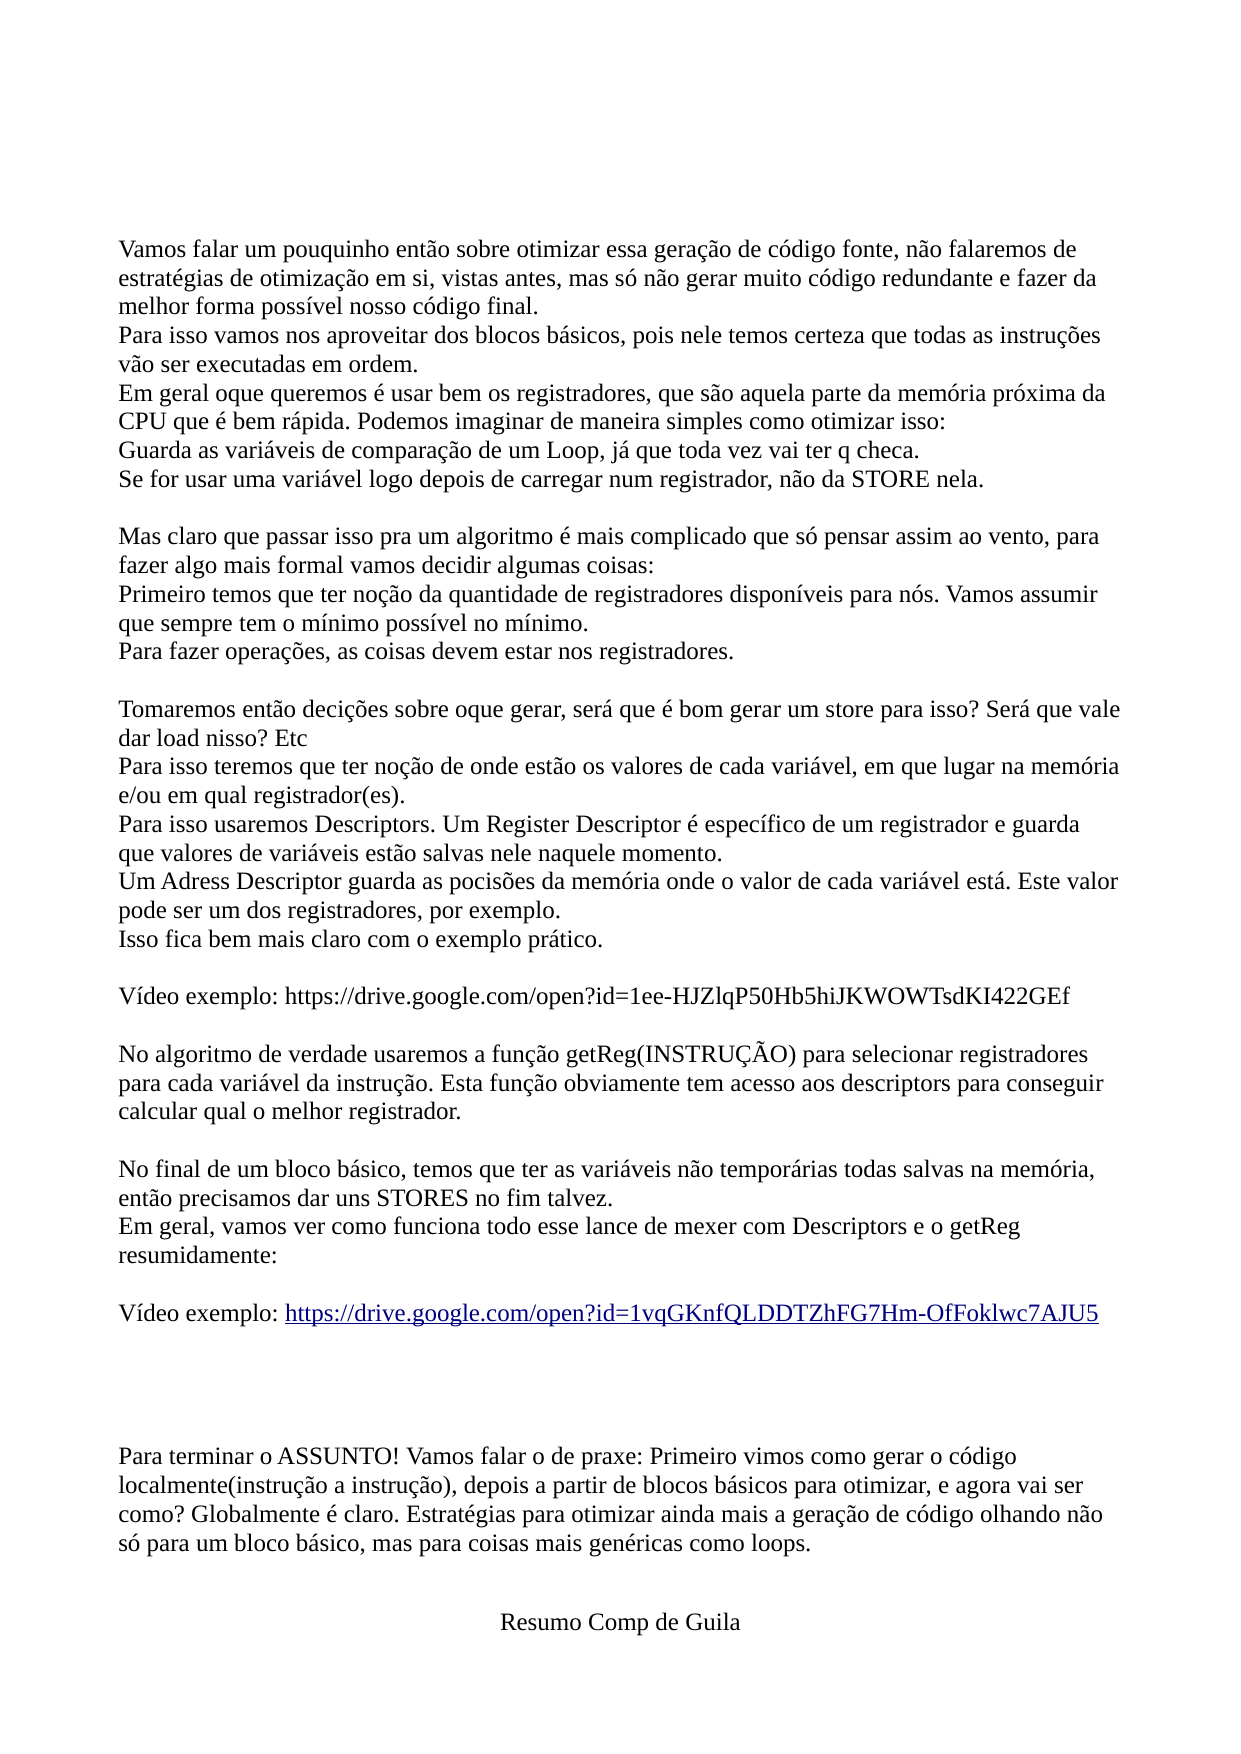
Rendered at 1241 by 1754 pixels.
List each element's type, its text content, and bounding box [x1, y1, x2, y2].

text Mas claro que passar isso pra um algoritmo é mais complicado que só pensar assim ao vento, para fazer algo mais formal vamos decidir algumas coisas: [118, 521, 1122, 579]
text Para fazer operações, as coisas devem estar nos registradores. [118, 636, 1122, 665]
text Para isso teremos que ter noção de onde estão os valores de cada variável, em que lugar na memória e/ou em qual registrador(es). [118, 751, 1122, 809]
text Para isso usaremos Descriptors. Um Register Descriptor é específico de um registrador e guarda que valores de variáveis estão salvas nele naquele momento. [118, 809, 1122, 866]
text Guarda as variáveis de comparação de um Loop, já que toda vez vai ter q checa. [118, 435, 1122, 464]
text Tomaremos então decições sobre oque gerar, será que é bom gerar um store para isso? Será que vale dar load nisso? Etc [118, 665, 1122, 751]
text Vídeo exemplo: https://drive.google.com/open?id=1ee-HJZlqP50Hb5hiJKWOWTsdKI422GEf [118, 981, 1122, 1010]
text No final de um bloco básico, temos que ter as variáveis não temporárias todas salvas na memória, então precisamos dar uns STORES no fim talvez. [118, 1154, 1122, 1211]
text Em geral oque queremos é usar bem os registradores, que são aquela parte da memória próxima da CPU que é bem rápida. Podemos imaginar de maneira simples como otimizar isso: [118, 378, 1122, 435]
text Vamos falar um pouquinho então sobre otimizar essa geração de código fonte, não falaremos de estratégias de otimização em si, vistas antes, mas só não gerar muito código redundante e fazer da melhor forma possível nosso código final. [118, 234, 1122, 320]
text Primeiro temos que ter noção da quantidade de registradores disponíveis para nós. Vamos assumir que sempre tem o mínimo possível no mínimo. [118, 579, 1122, 636]
text Um Adress Descriptor guarda as pocisões da memória onde o valor de cada variável está. Este valor pode ser um dos registradores, por exemplo. [118, 866, 1122, 924]
text Vídeo exemplo: https://drive.google.com/open?id=1vqGKnfQLDDTZhFG7Hm-OfFoklwc7AJU5 [118, 1298, 1122, 1326]
text Em geral, vamos ver como funciona todo esse lance de mexer com Descriptors e o getReg resumidamente: [118, 1211, 1122, 1269]
text Para isso vamos nos aproveitar dos blocos básicos, pois nele temos certeza que todas as instruções vão ser executadas em ordem. [118, 320, 1122, 378]
text No algoritmo de verdade usaremos a função getReg(INSTRUÇÃO) para selecionar registradores para cada variável da instrução. Esta função obviamente tem acesso aos descriptors para conseguir calcular qual o melhor registrador. [118, 1039, 1122, 1125]
text Se for usar uma variável logo depois de carregar num registrador, não da STORE nela. [118, 464, 1122, 493]
text Isso fica bem mais claro com o exemplo prático. [118, 924, 1122, 953]
text Para terminar o ASSUNTO! Vamos falar o de praxe: Primeiro vimos como gerar o código localmente(instrução a instrução), depois a partir de blocos básicos para otimizar, e agora vai ser como? Globalmente é claro. Estratégias para otimizar ainda mais a geração de código olhando não só para um bloco básico, mas para coisas mais genéricas como loops. [118, 1441, 1122, 1556]
